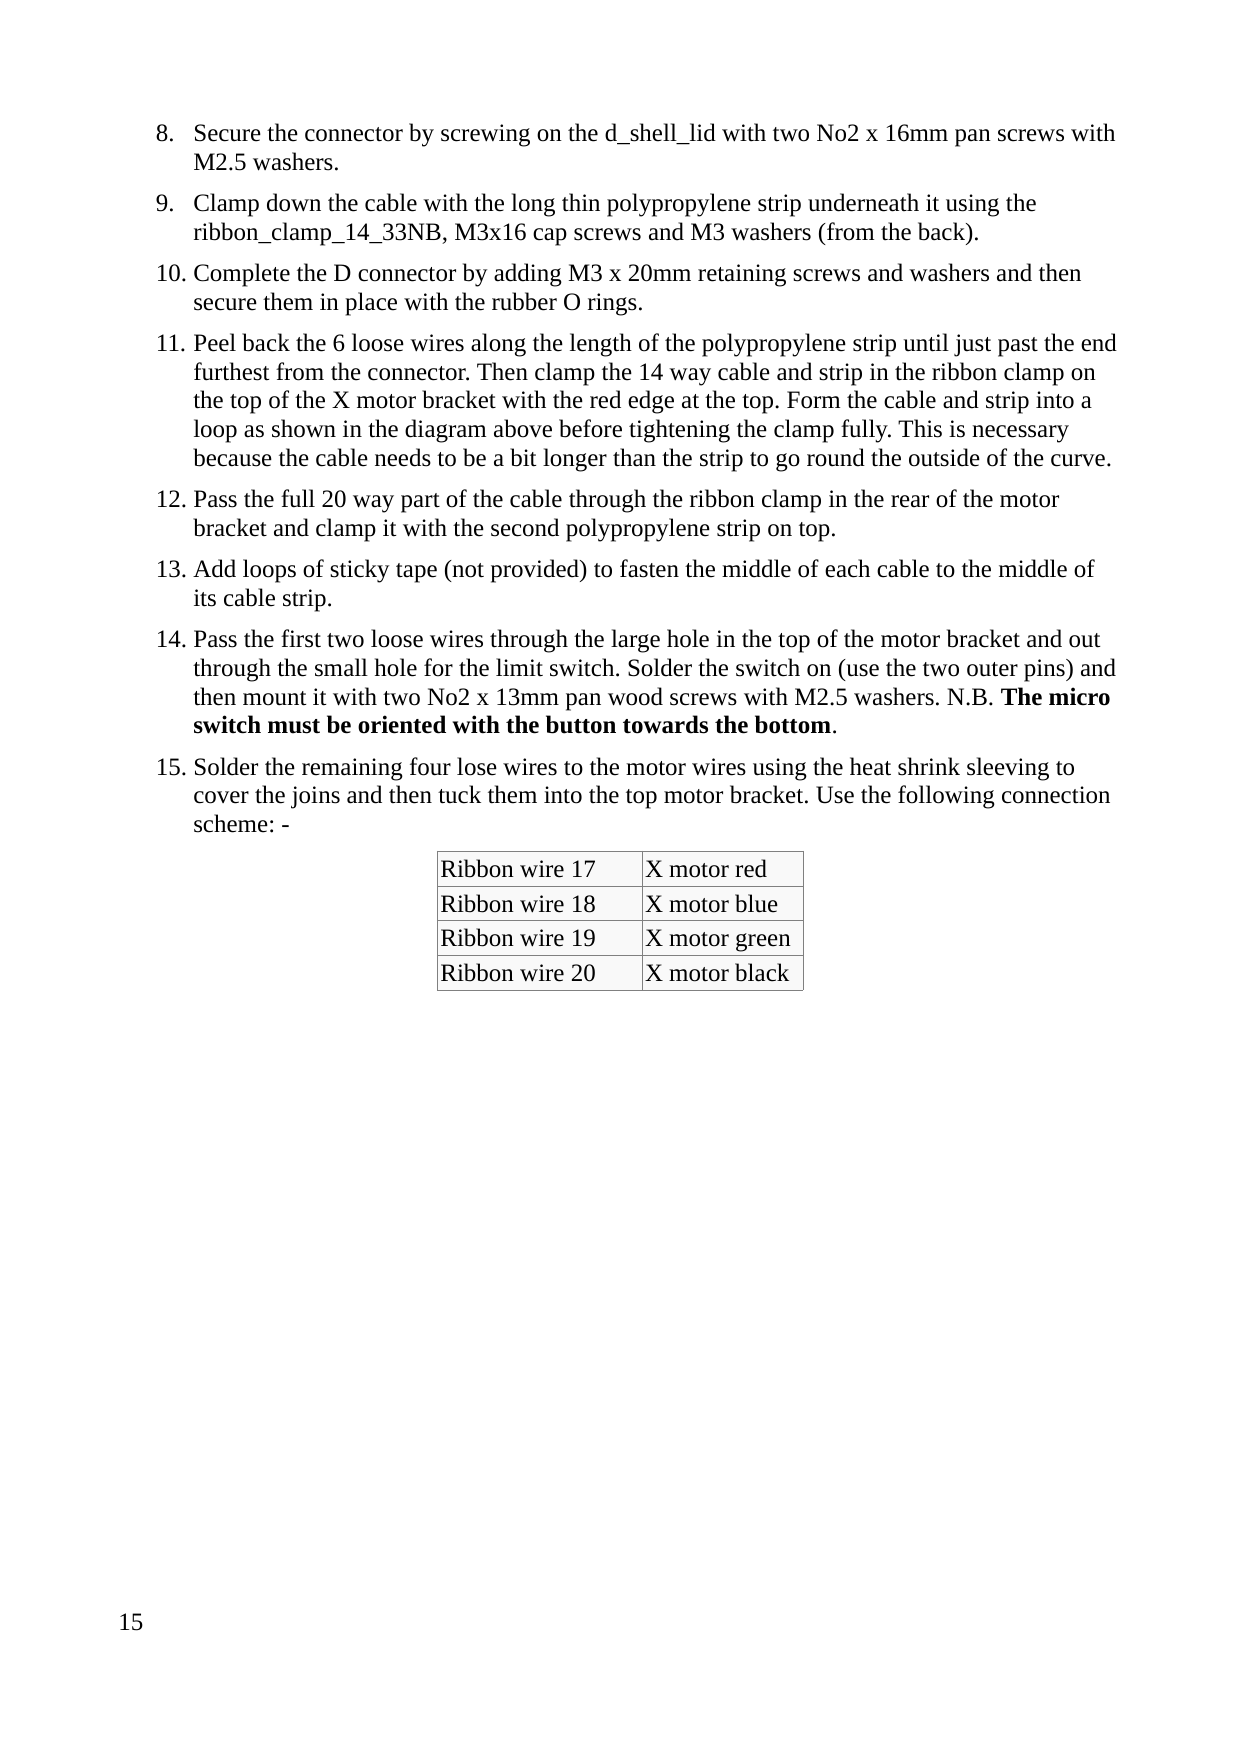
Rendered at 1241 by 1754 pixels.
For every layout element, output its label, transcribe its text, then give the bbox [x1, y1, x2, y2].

list Clamp down the cable with the long thin polypropylene strip underneath it using the ribbon_clamp_14_33NB, M3x16 cap screws and M3 washers (from the back). [156, 188, 1122, 246]
table_cell X motor green [643, 921, 803, 955]
table_cell Ribbon wire 20 [438, 956, 642, 990]
list Secure the connector by screwing on the d_shell_lid with two No2 x 16mm pan screws with M2.5 washers. [156, 118, 1122, 176]
table_cell Ribbon wire 18 [438, 887, 642, 920]
list Add loops of sticky tape (not provided) to fasten the middle of each cable to the middle of its cable strip. [156, 554, 1122, 612]
table_header X motor red [643, 852, 803, 886]
list Pass the full 20 way part of the cable through the ribbon clamp in the rear of the motor bracket and clamp it with the second polypropylene strip on top. [156, 484, 1122, 542]
list Pass the first two loose wires through the large hole in the top of the motor bracket and out through the small hole for the limit switch. Solder the switch on (use the two outer pins) and then mount it with two No2 x 13mm pan wood screws with M2.5 washers. N.B. The micro switch must be oriented with the button towards the bottom. [156, 624, 1122, 739]
list Complete the D connector by adding M3 x 20mm retaining screws and washers and then secure them in place with the rubber O rings. [156, 258, 1122, 316]
table_cell X motor black [643, 956, 803, 990]
list Peel back the 6 loose wires along the length of the polypropylene strip until just past the end furthest from the connector. Then clamp the 14 way cable and strip in the ribbon clamp on the top of the X motor bracket with the red edge at the top. Form the cable and strip into a loop as shown in the diagram above before tightening the clamp fully. This is necessary because the cable needs to be a bit longer than the strip to go round the outside of the curve. [156, 328, 1122, 472]
table_header Ribbon wire 17 [438, 852, 642, 886]
table_cell Ribbon wire 19 [438, 921, 642, 955]
table_cell X motor blue [643, 887, 803, 920]
list Solder the remaining four lose wires to the motor wires using the heat shrink sleeving to cover the joins and then tuck them into the top motor bracket. Use the following connection scheme: - [156, 752, 1122, 838]
